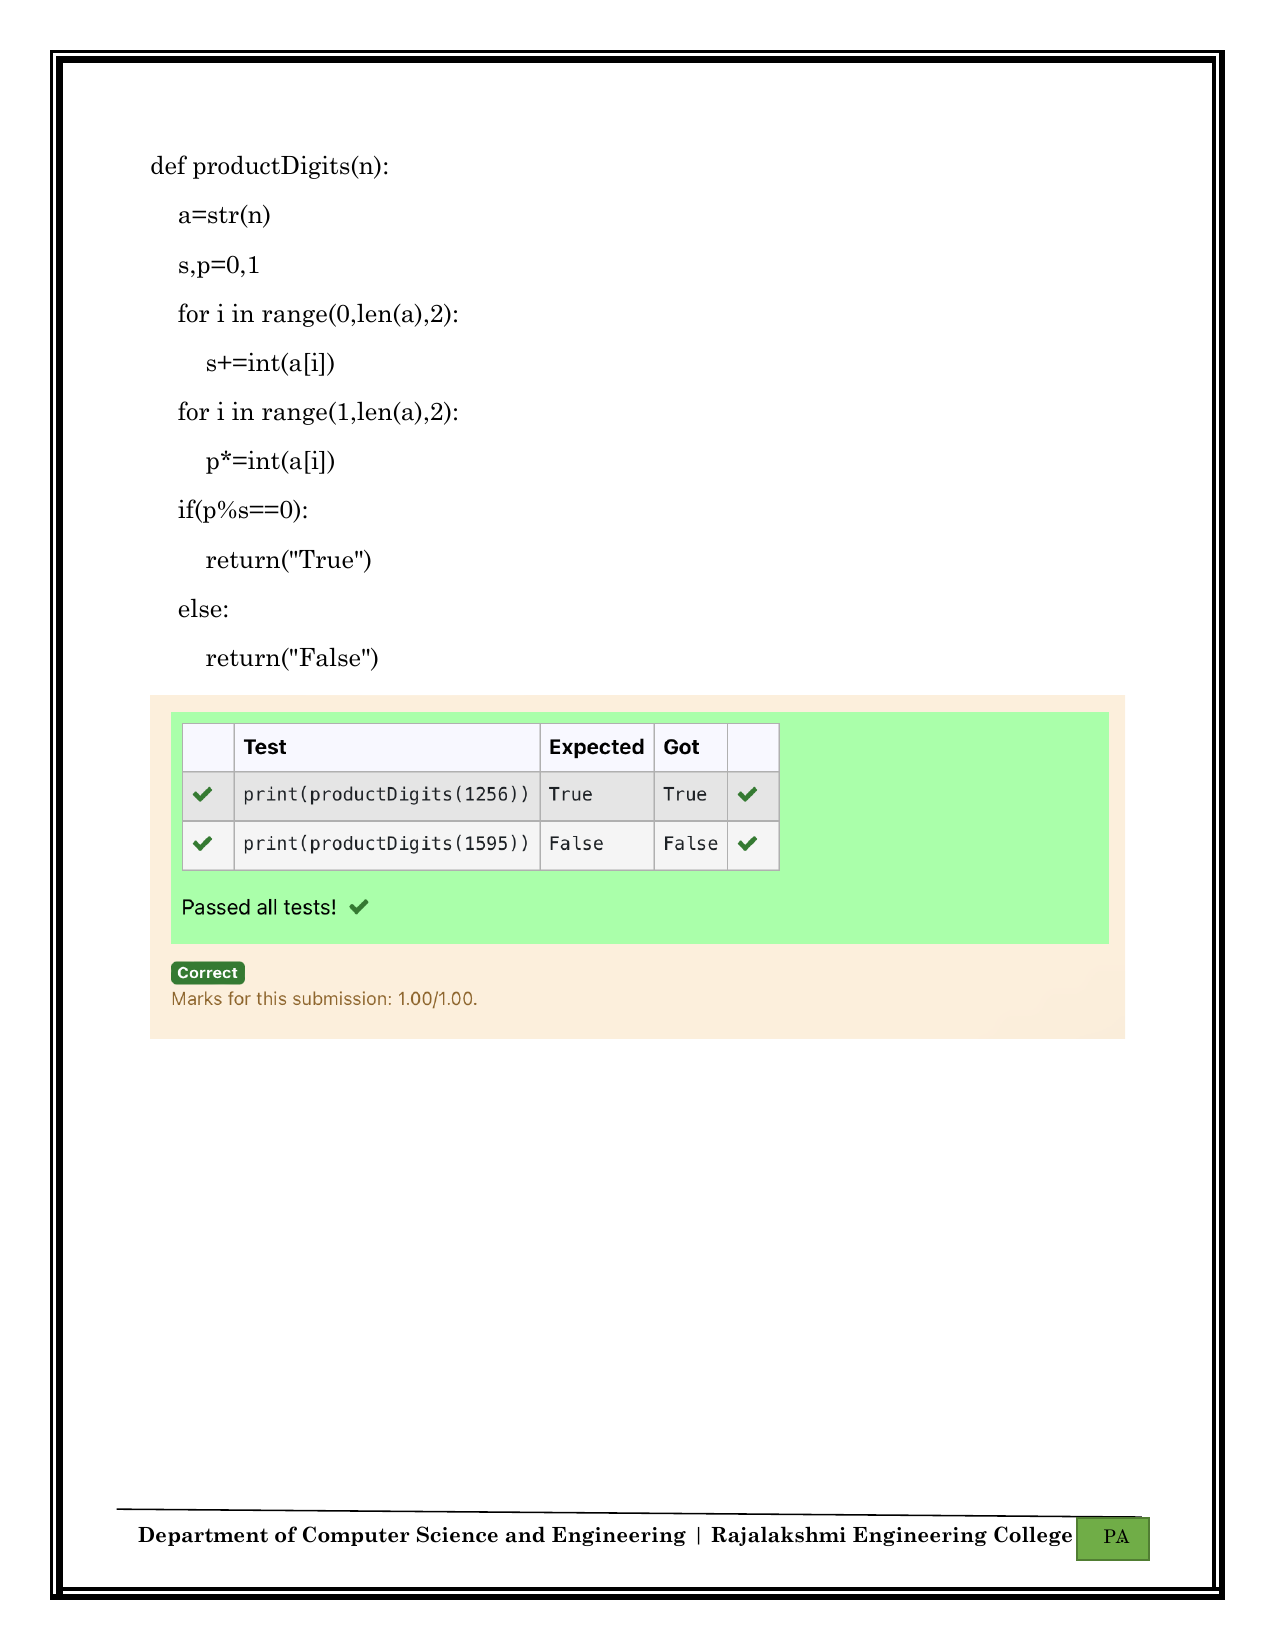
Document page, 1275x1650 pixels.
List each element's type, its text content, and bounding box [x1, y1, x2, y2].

text s+=int(a[i]) [150, 347, 1125, 377]
text s,p=0,1 [150, 248, 1125, 278]
text a=str(n) [150, 199, 1125, 229]
text return("True") [150, 543, 1125, 573]
text if(p%s==0): [150, 494, 1125, 524]
text return("False") [150, 642, 1125, 672]
text def productDigits(n): [150, 150, 1125, 180]
text for i in range(0,len(a),2): [150, 297, 1125, 328]
text for i in range(1,len(a),2): [150, 396, 1125, 426]
text else: [150, 592, 1125, 623]
text p*=int(a[i]) [150, 445, 1125, 475]
picture [150, 690, 1125, 1039]
